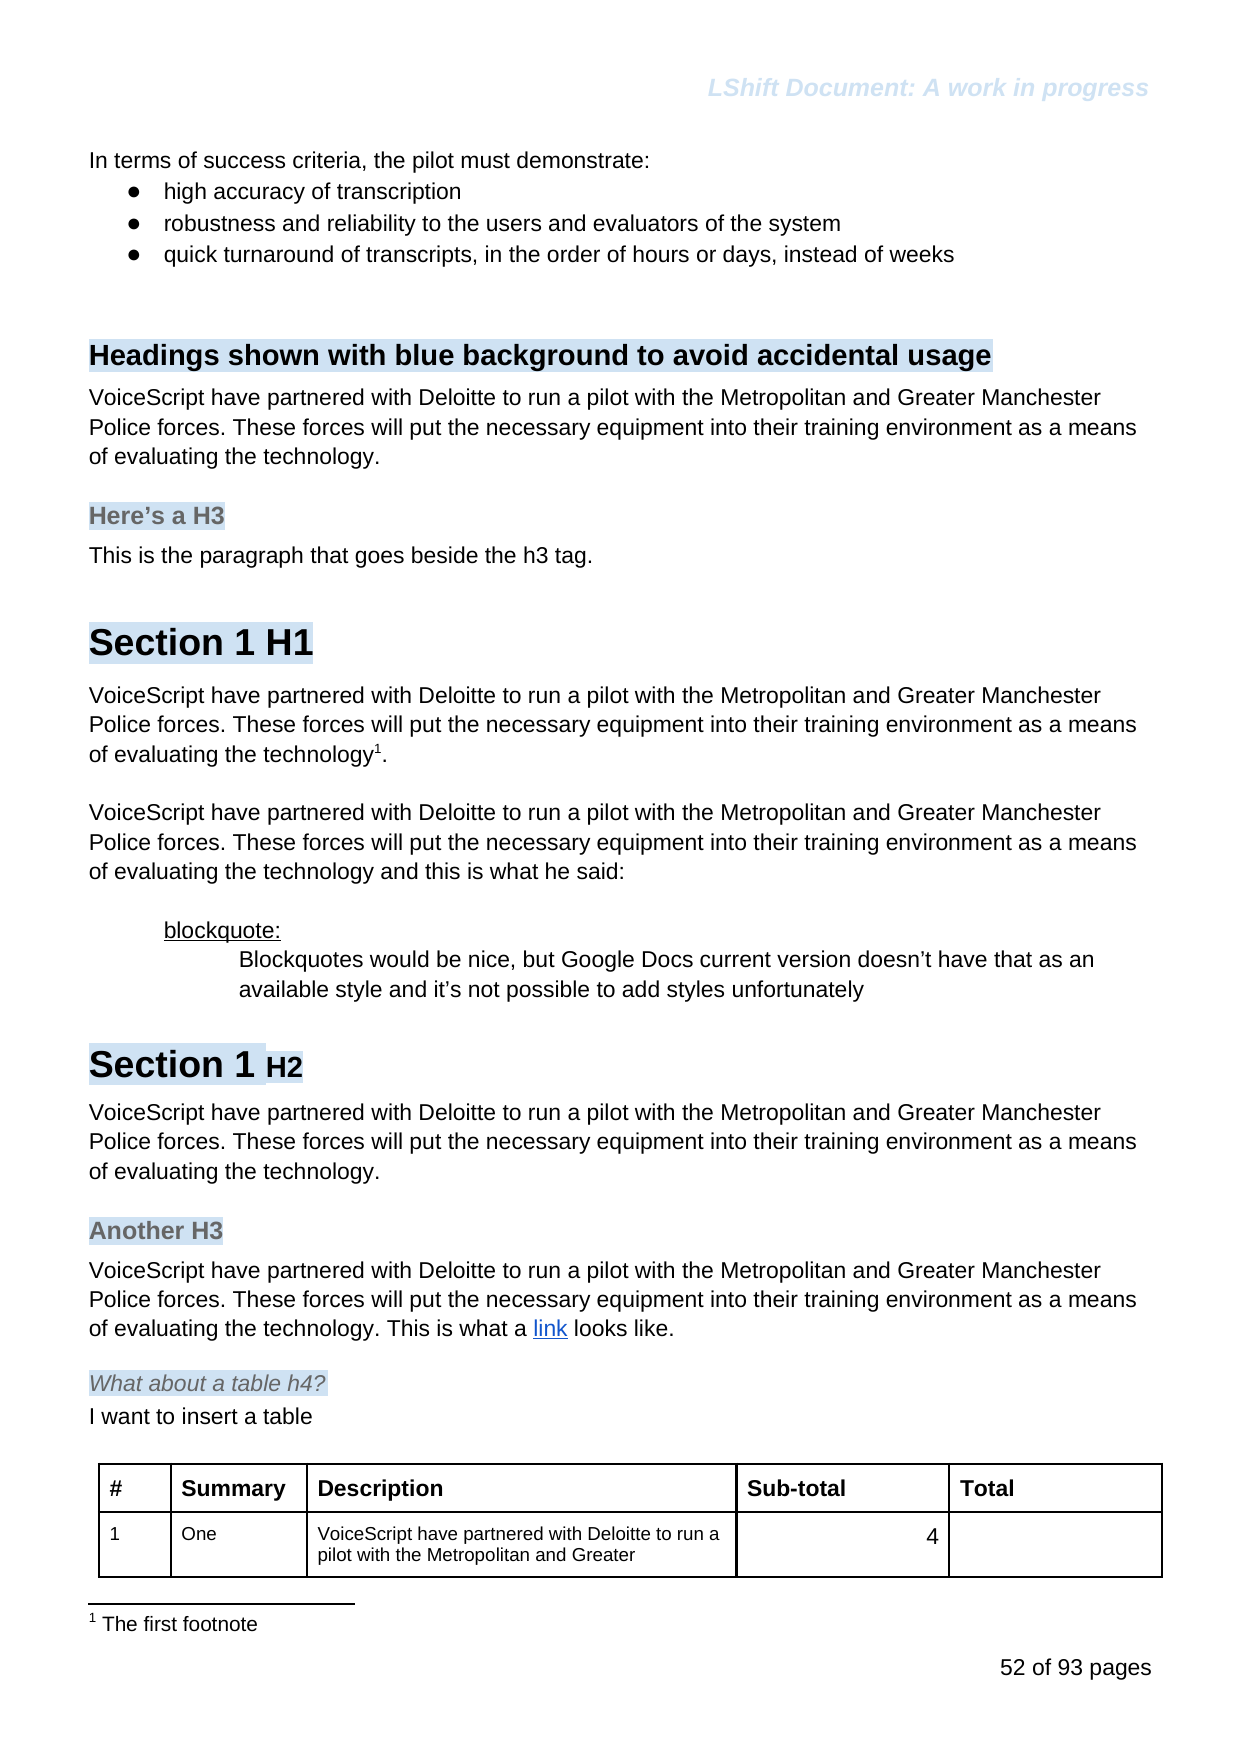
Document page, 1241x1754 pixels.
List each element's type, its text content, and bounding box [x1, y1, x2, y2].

text blockquote: [163, 917, 1152, 943]
list high accuracy of transcription [126, 177, 1152, 204]
list quick turnaround of transcripts, in the order of hours or days, instead of weeks [126, 240, 1152, 268]
text Blockquotes would be nice, but Google Docs current version doesn’t have that as an available style and it’s not possible to add styles unfortunately [238, 947, 1152, 1002]
table_cell One [172, 1513, 306, 1576]
table_header Description [308, 1465, 735, 1511]
subtitle Here’s a H3 [225, 502, 1152, 530]
subtitle Section 1 H1 [313, 622, 1152, 664]
text In terms of success criteria, the pilot must demonstrate: [88, 147, 1152, 173]
text VoiceScript have partnered with Deloitte to run a pilot with the Metropolitan and Greater Manchester Police forces. These forces will put the necessary equipment into their training environment as a means of evaluating the technology. [88, 385, 1152, 469]
text This is the paragraph that goes beside the h3 tag. [88, 542, 1152, 568]
text I want to insert a table [88, 1404, 1152, 1429]
list robustness and reliability to the users and evaluators of the system [126, 209, 1152, 236]
table_header Sub-total [738, 1465, 948, 1511]
text VoiceScript have partnered with Deloitte to run a pilot with the Metropolitan and Greater Manchester Police forces. These forces will put the necessary equipment into their training environment as a means of evaluating the technology. [88, 682, 1152, 767]
text VoiceScript have partnered with Deloitte to run a pilot with the Metropolitan and Greater Manchester Police forces. These forces will put the necessary equipment into their training environment as a means of evaluating the technology and this is what he said: [88, 800, 1152, 884]
subtitle Section 1 H2 [266, 1043, 1152, 1085]
text VoiceScript have partnered with Deloitte to run a pilot with the Metropolitan and Greater Manchester Police forces. These forces will put the necessary equipment into their training environment as a means of evaluating the technology. [88, 1099, 1152, 1184]
table_cell VoiceScript have partnered with Deloitte to run a pilot with the Metropolitan and Greater [308, 1513, 735, 1576]
table_cell 4 [738, 1513, 948, 1576]
table_header # [100, 1465, 170, 1511]
table_cell [950, 1513, 1161, 1576]
subtitle What about a table h4? [328, 1370, 1152, 1396]
table_cell 1 [100, 1513, 170, 1576]
table_header Summary [172, 1465, 306, 1511]
subtitle Headings shown with blue background to avoid accidental usage [993, 339, 1152, 372]
subtitle Another H3 [223, 1217, 1152, 1245]
table_header Total [950, 1465, 1161, 1511]
text The first footnote [88, 1610, 1152, 1636]
text VoiceScript have partnered with Deloitte to run a pilot with the Metropolitan and Greater Manchester Police forces. These forces will put the necessary equipment into their training environment as a means of evaluating the technology. This is what a link looks like. [88, 1257, 1152, 1342]
